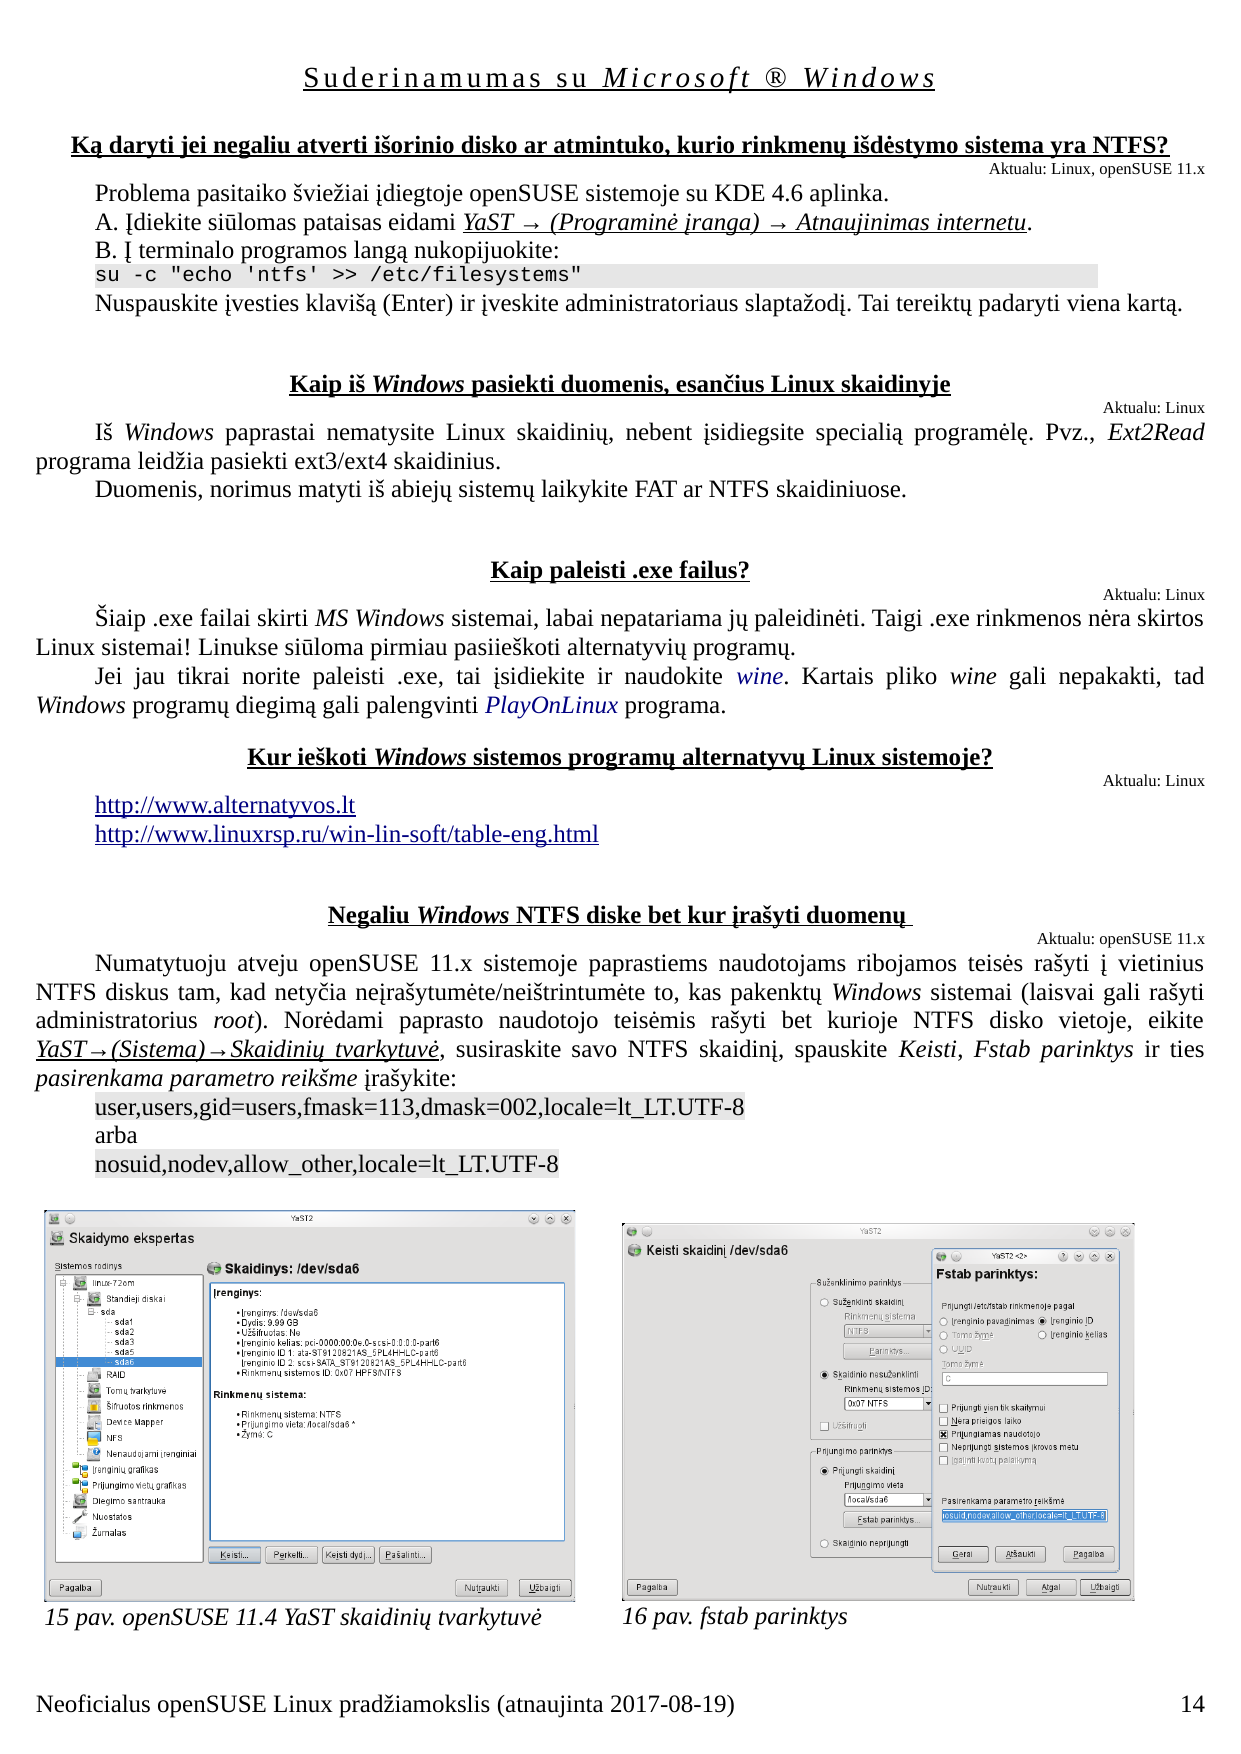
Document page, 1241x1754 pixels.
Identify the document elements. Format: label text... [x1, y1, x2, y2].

text http://www.linuxrsp.ru/win-lin-soft/table-eng.html [35, 819, 1205, 848]
text Aktualu: Linux [35, 771, 1205, 790]
text http://www.alternatyvos.lt [35, 790, 1205, 819]
text Numatytuoju atveju openSUSE 11.x sistemoje paprastiems naudotojams ribojamos teisės rašyti į vietinius NTFS diskus tam, kad netyčia neįrašytumėte/neištrintumėte to, kas pakenktų Windows sistemai (laisvai gali rašyti administratorius root). Norėdami paprasto naudotojo teisėmis rašyti bet kurioje NTFS disko vietoje, eikite YaST→(Sistema)→Skaidinių tvarkytuvė, susiraskite savo NTFS skaidinį, spauskite Keisti, Fstab parinktys ir ties pasirenkama parametro reikšme įrašykite: [35, 948, 1205, 1092]
text user,users,gid=users,fmask=113,dmask=002,locale=lt_LT.UTF-8 [35, 1092, 1205, 1120]
text Kaip iš Windows pasiekti duomenis, esančius Linux skaidinyje [35, 369, 1205, 398]
text Problema pasitaiko šviežiai įdiegtoje openSUSE sistemoje su KDE 4.6 aplinka. [35, 178, 1205, 207]
text su -c "echo 'ntfs' >> /etc/filesystems" [35, 264, 95, 288]
text Aktualu: Linux [35, 398, 1205, 417]
text Kaip paleisti .exe failus? [35, 556, 1205, 584]
subtitle Suderinamumas su Microsoft ® Windows [35, 60, 1205, 94]
text 15 pav. openSUSE 11.4 YaST skaidinių tvarkytuvė [44, 1602, 575, 1631]
text su -c "echo 'ntfs' >> /etc/filesystems" [1098, 264, 1205, 288]
text Negaliu Windows NTFS diske bet kur įrašyti duomenų [35, 900, 1205, 929]
text Kur ieškoti Windows sistemos programų alternatyvų Linux sistemoje? [35, 742, 1205, 771]
text B. Į terminalo programos langą nukopijuokite: [35, 236, 1205, 264]
picture [44, 1210, 575, 1602]
text arba [35, 1120, 1205, 1149]
text Duomenis, norimus matyti iš abiejų sistemų laikykite FAT ar NTFS skaidiniuose. [35, 474, 1205, 503]
text Iš Windows paprastai nematysite Linux skaidinių, nebent įsidiegsite specialią programėlę. Pvz., Ext2Read programa leidžia pasiekti ext3/ext4 skaidinius. [35, 417, 1205, 474]
text Aktualu: Linux, openSUSE 11.x [35, 159, 1205, 178]
picture [622, 1223, 1135, 1601]
text Nuspauskite įvesties klavišą (Enter) ir įveskite administratoriaus slaptažodį. Tai tereiktų padaryti viena kartą. [35, 288, 1205, 317]
text A. Įdiekite siūlomas pataisas eidami YaST → (Programinė įranga) → Atnaujinimas internetu. [35, 207, 1205, 236]
text Aktualu: openSUSE 11.x [35, 929, 1205, 948]
text 16 pav. fstab parinktys [622, 1601, 1134, 1629]
text Ką daryti jei negaliu atverti išorinio disko ar atmintuko, kurio rinkmenų išdėstymo sistema yra NTFS? [35, 130, 1205, 159]
text Aktualu: Linux [35, 584, 1205, 603]
text Jei jau tikrai norite paleisti .exe, tai įsidiekite ir naudokite wine. Kartais pliko wine gali nepakakti, tad Windows programų diegimą gali palengvinti PlayOnLinux programa. [35, 661, 1205, 718]
text nosuid,nodev,allow_other,locale=lt_LT.UTF-8 [35, 1149, 1205, 1178]
text Šiaip .exe failai skirti MS Windows sistemai, labai nepatariama jų paleidinėti. Taigi .exe rinkmenos nėra skirtos Linux sistemai! Linukse siūloma pirmiau pasiieškoti alternatyvių programų. [35, 603, 1205, 661]
